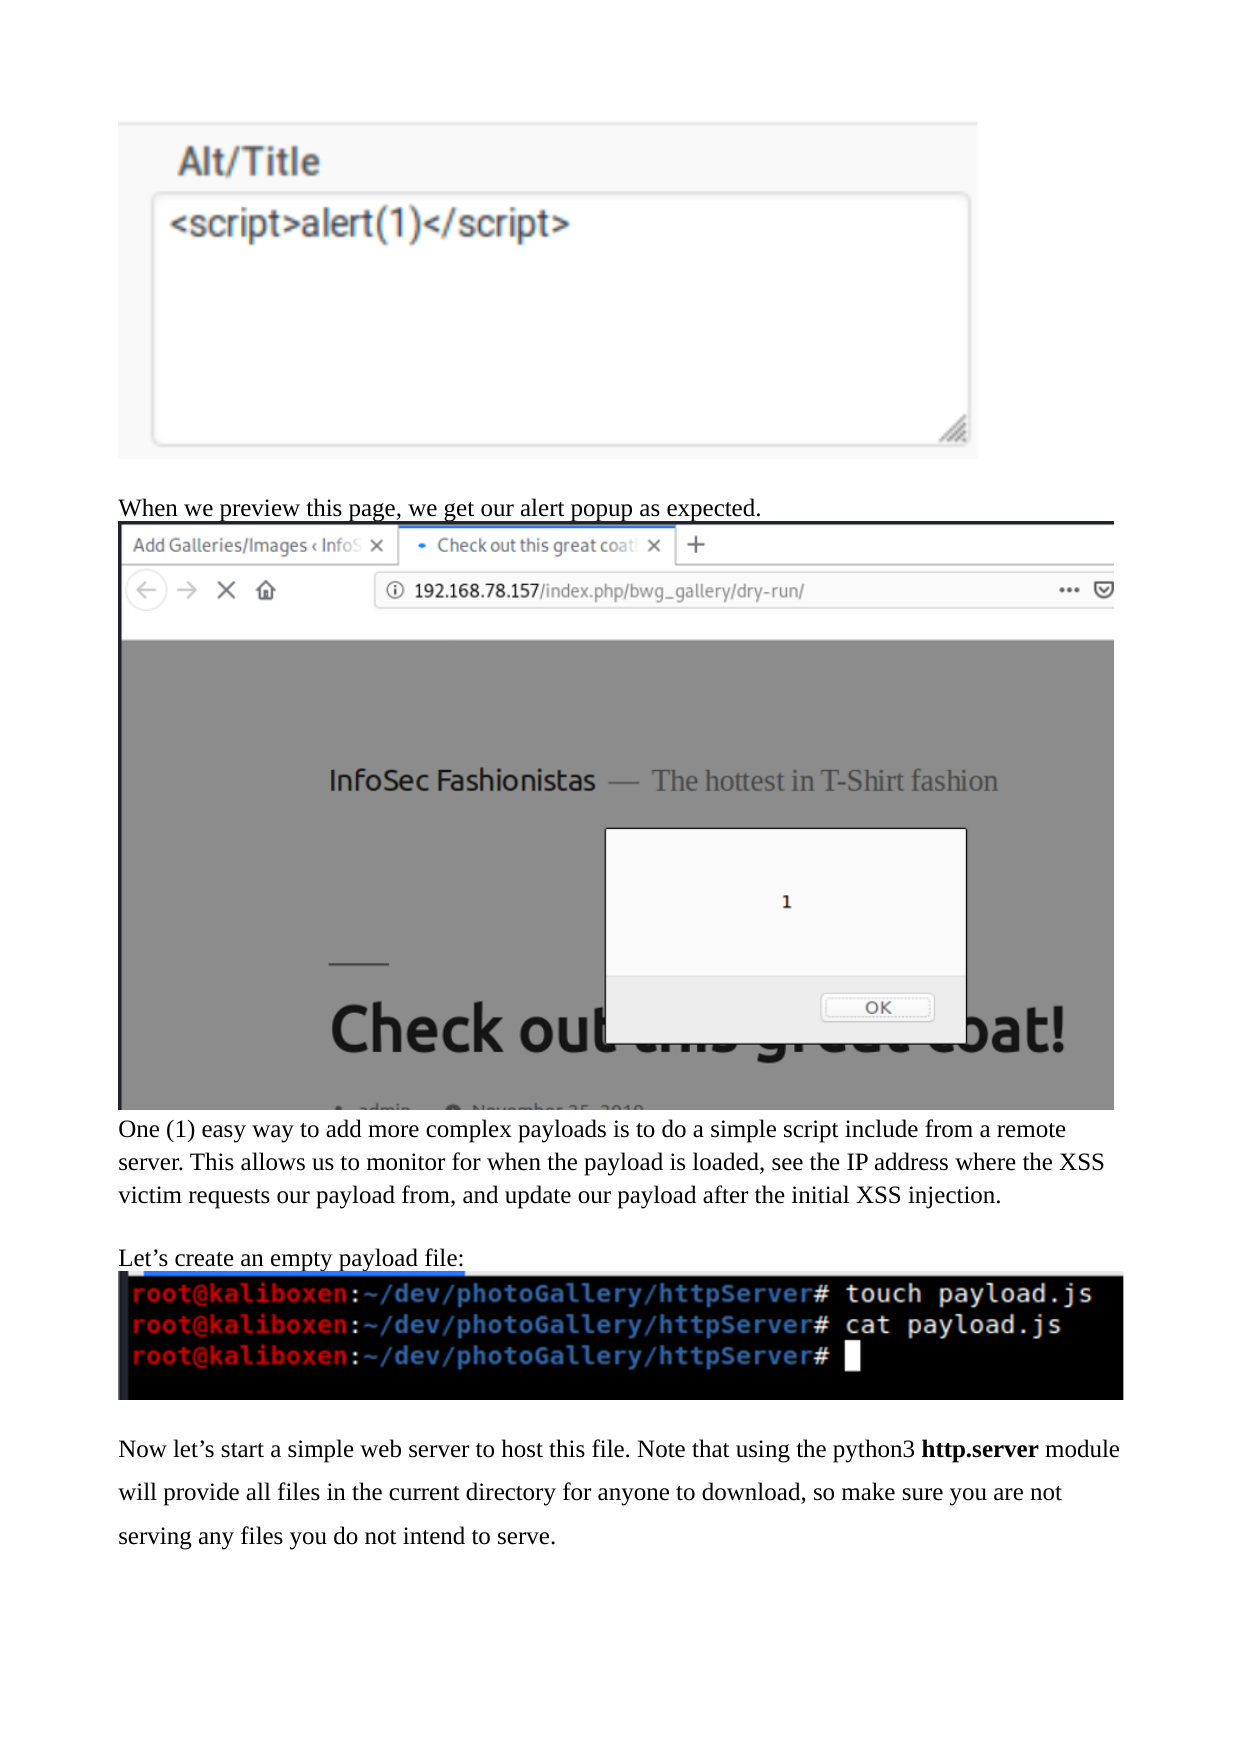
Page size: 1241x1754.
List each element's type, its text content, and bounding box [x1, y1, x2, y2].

text When we preview this page, we get our alert popup as expected. [118, 478, 1122, 521]
text Now let’s start a simple web server to host this file. Note that using the python3 http.server module will provide all files in the current directory for anyone to download, so make sure you are not serving any files you do not intend to serve. [118, 1419, 1122, 1550]
picture [118, 118, 978, 459]
picture [118, 521, 1114, 1110]
picture [118, 1271, 1124, 1400]
text Let’s create an empty payload file: [118, 1228, 1122, 1271]
text One (1) easy way to add more complex payloads is to do a simple script include from a remote server. This allows us to monitor for when the payload is loaded, see the IP address where the XSS victim requests our payload from, and update our payload after the initial XSS injection. [118, 521, 1122, 1209]
